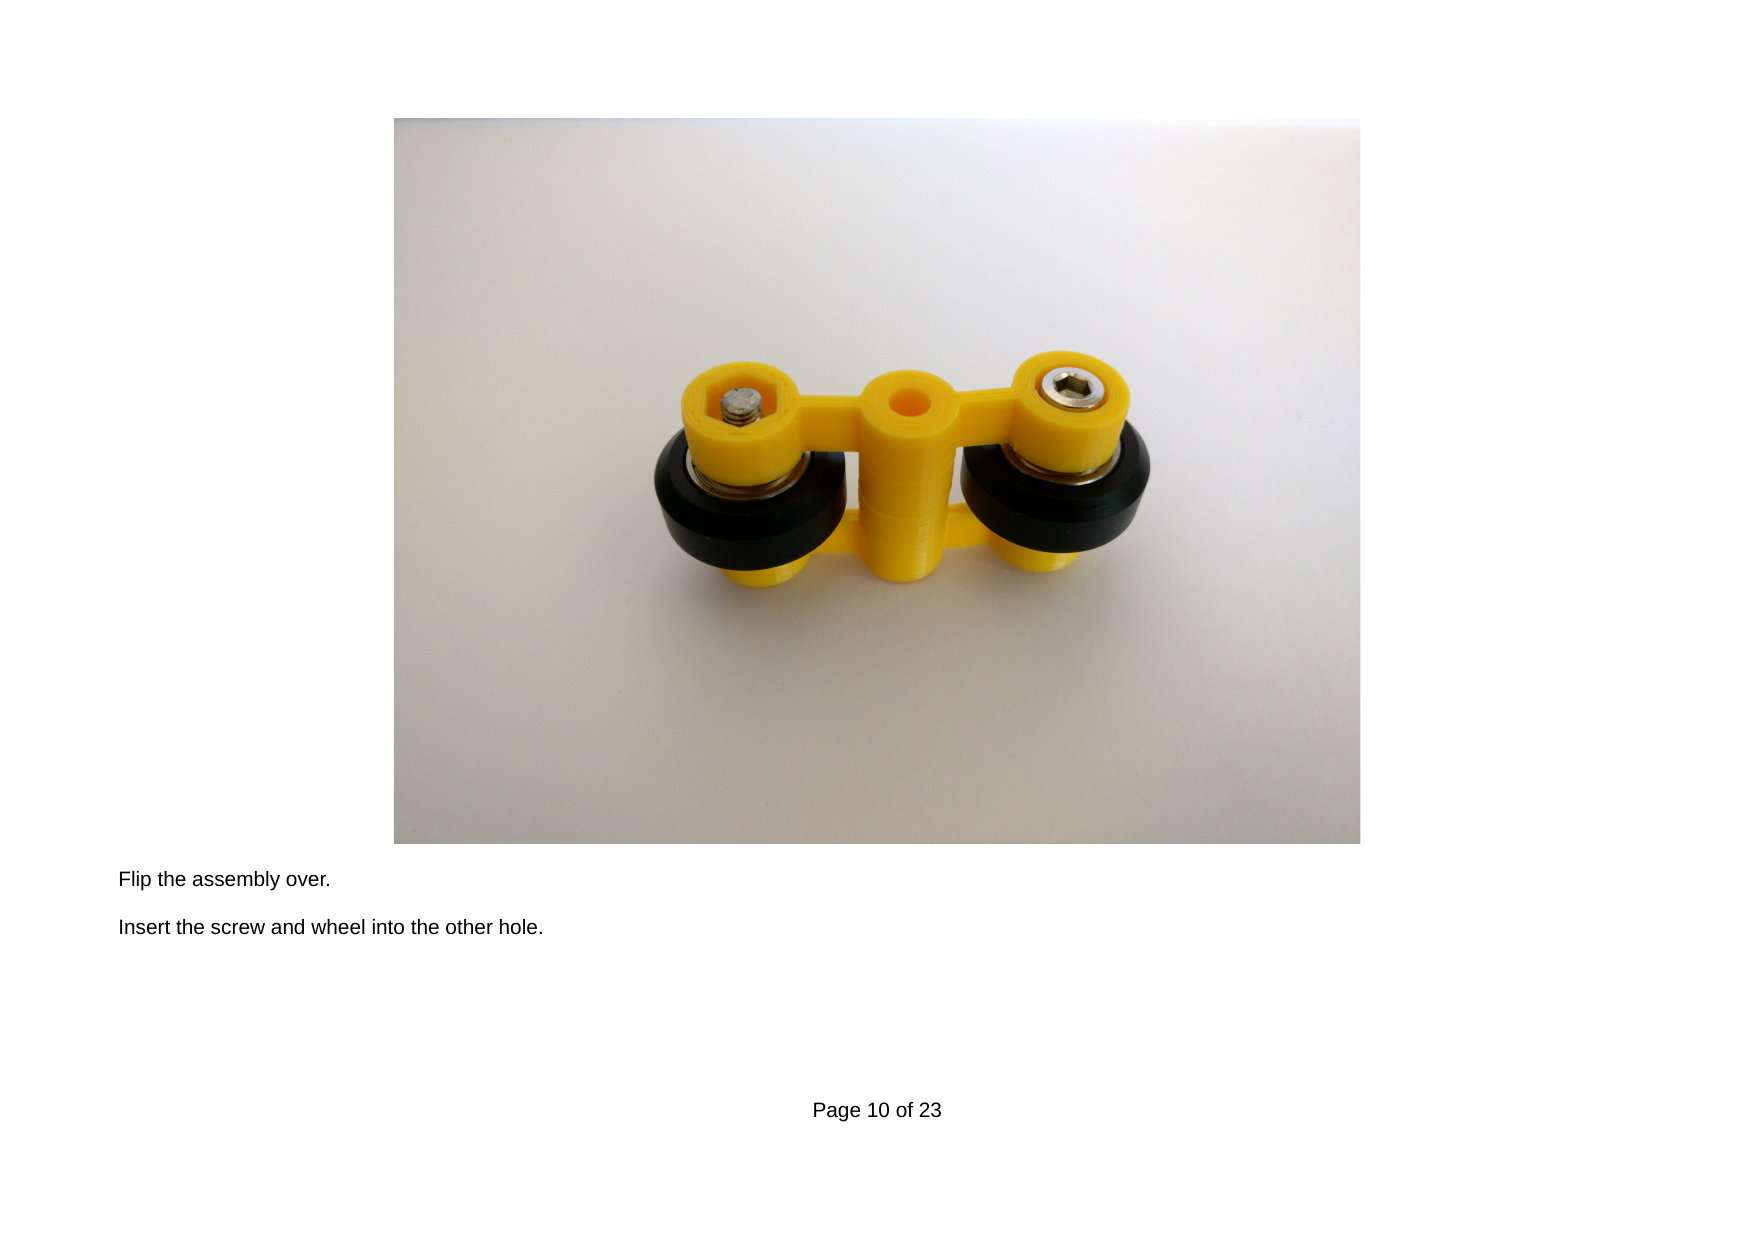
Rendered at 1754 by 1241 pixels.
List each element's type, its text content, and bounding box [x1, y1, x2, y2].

text Insert the screw and wheel into the other hole. [118, 915, 1636, 939]
picture [393, 118, 1361, 844]
text Flip the assembly over. [118, 867, 1636, 891]
